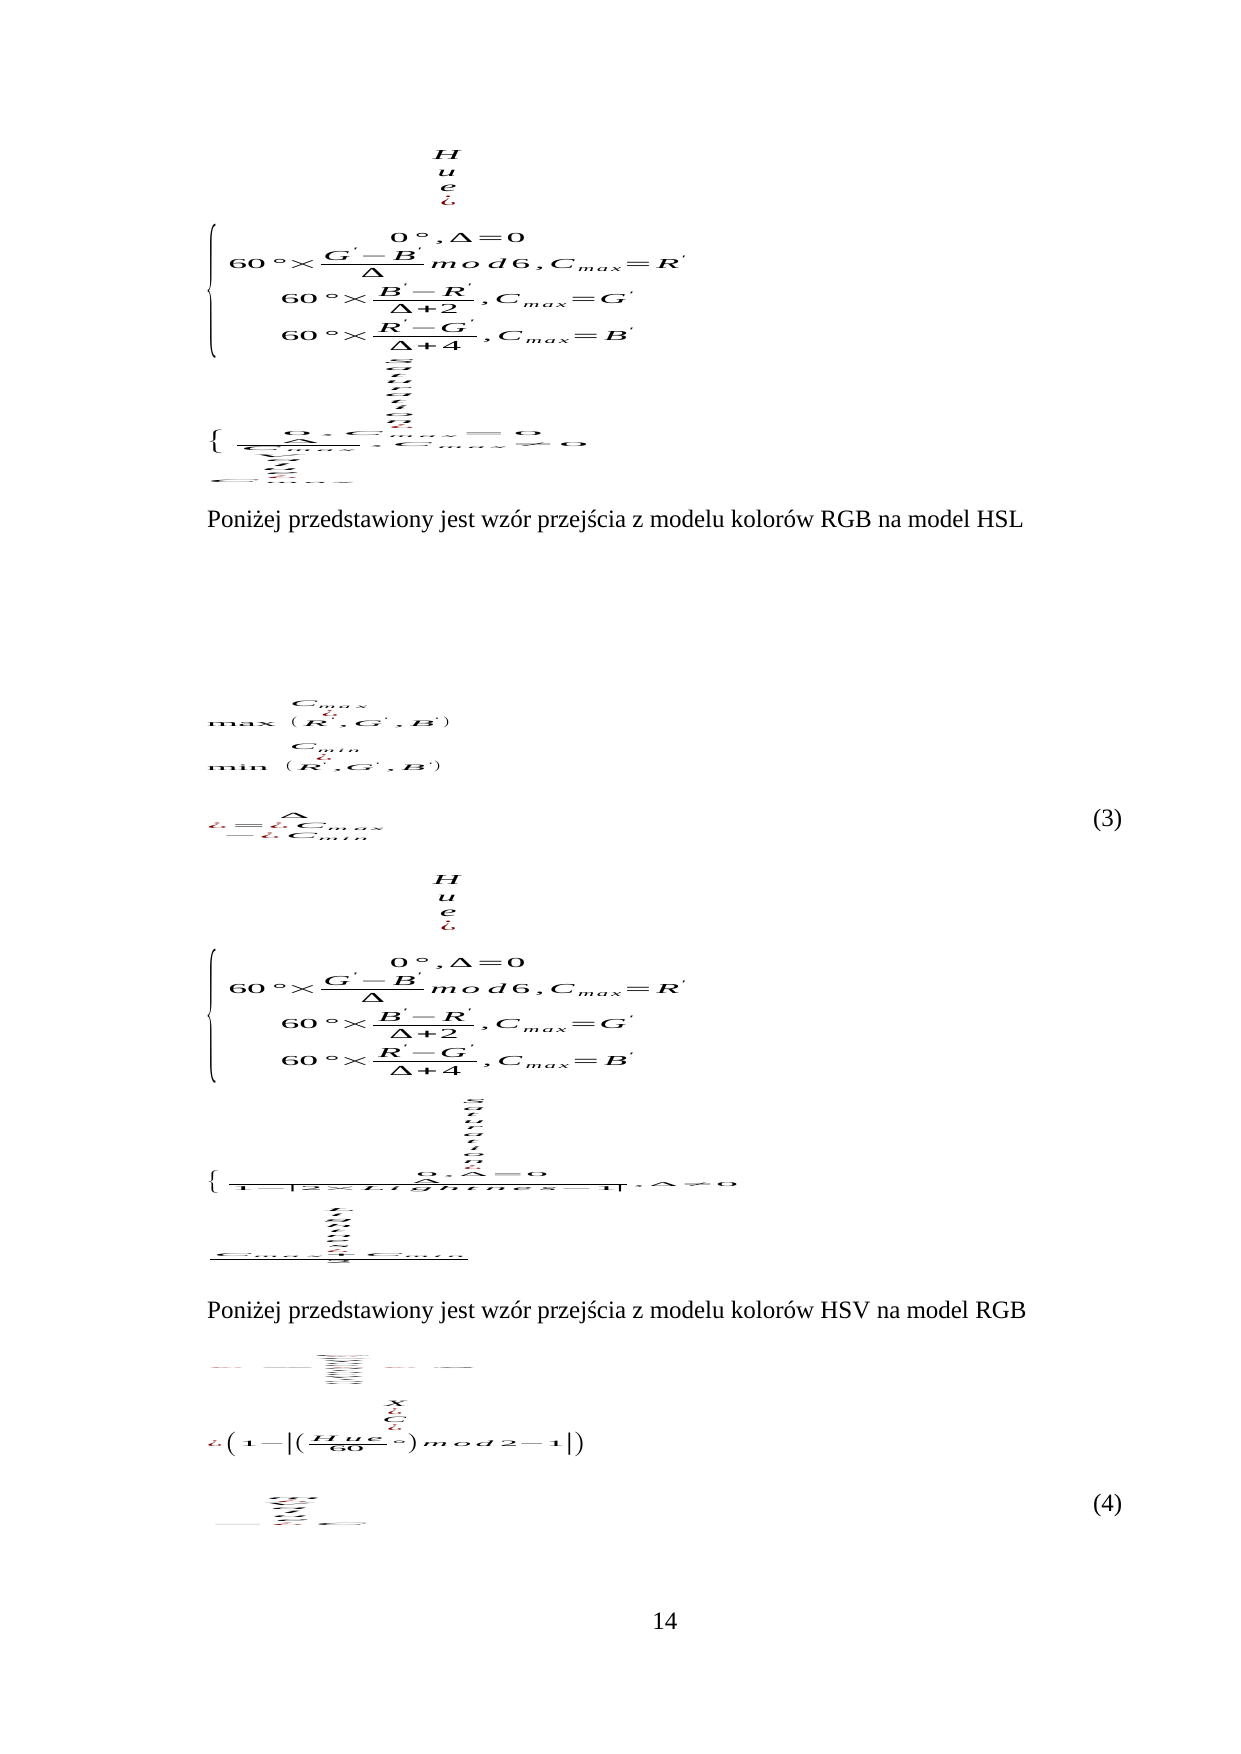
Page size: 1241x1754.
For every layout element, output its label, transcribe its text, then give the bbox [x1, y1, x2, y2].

text (3) [207, 803, 1122, 842]
text (4) [207, 1488, 1122, 1526]
text Poniżej przedstawiony jest wzór przejścia z modelu kolorów RGB na model HSL [207, 504, 1122, 533]
text Poniżej przedstawiony jest wzór przejścia z modelu kolorów HSV na model RGB [207, 1295, 1122, 1324]
